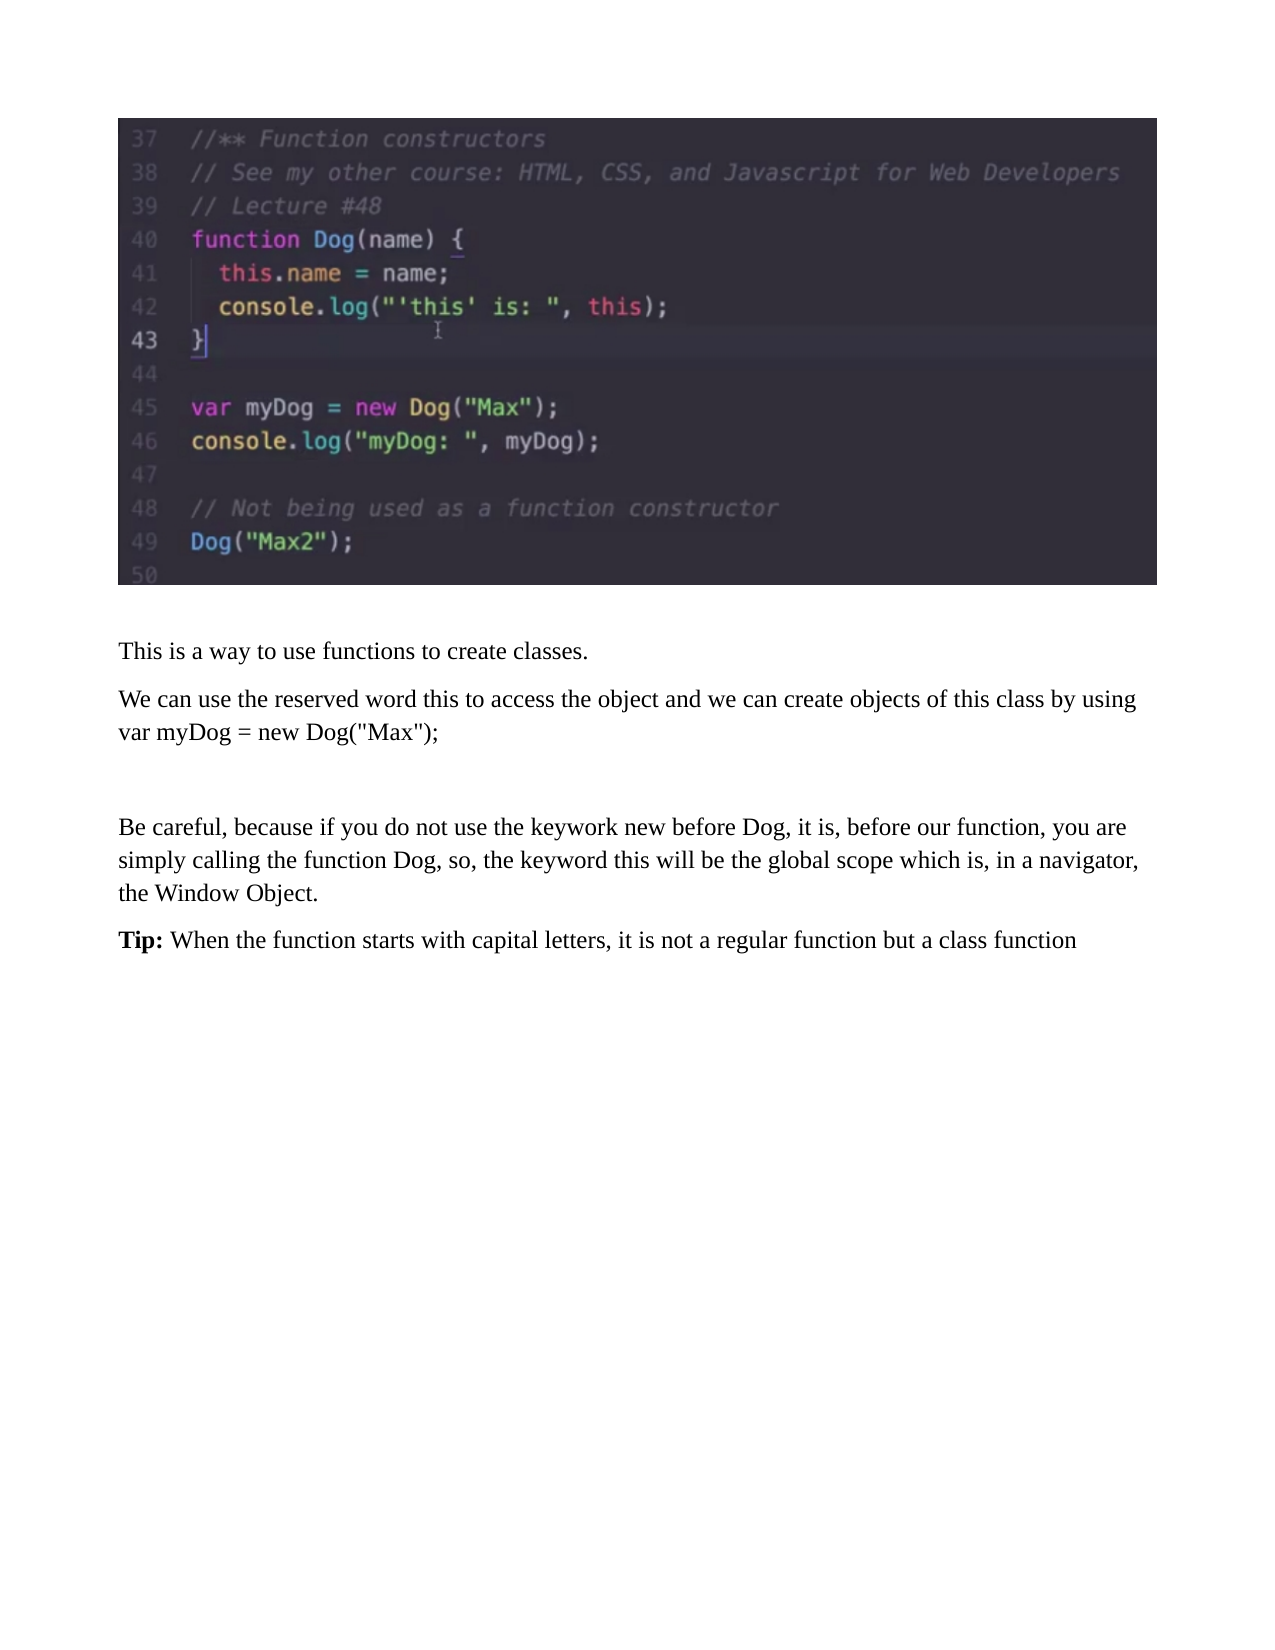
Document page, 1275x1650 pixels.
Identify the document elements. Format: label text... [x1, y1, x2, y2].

text This is a way to use functions to create classes. [118, 636, 1157, 665]
picture [118, 118, 1157, 585]
text Be careful, because if you do not use the keywork new before Dog, it is, before our function, you are simply calling the function Dog, so, the keyword this will be the global scope which is, in a navigator, the Window Object. [118, 812, 1157, 907]
text We can use the reserved word this to access the object and we can create objects of this class by using var myDog = new Dog("Max"); [118, 684, 1157, 746]
text Tip: When the function starts with capital letters, it is not a regular function but a class function [118, 926, 1157, 954]
